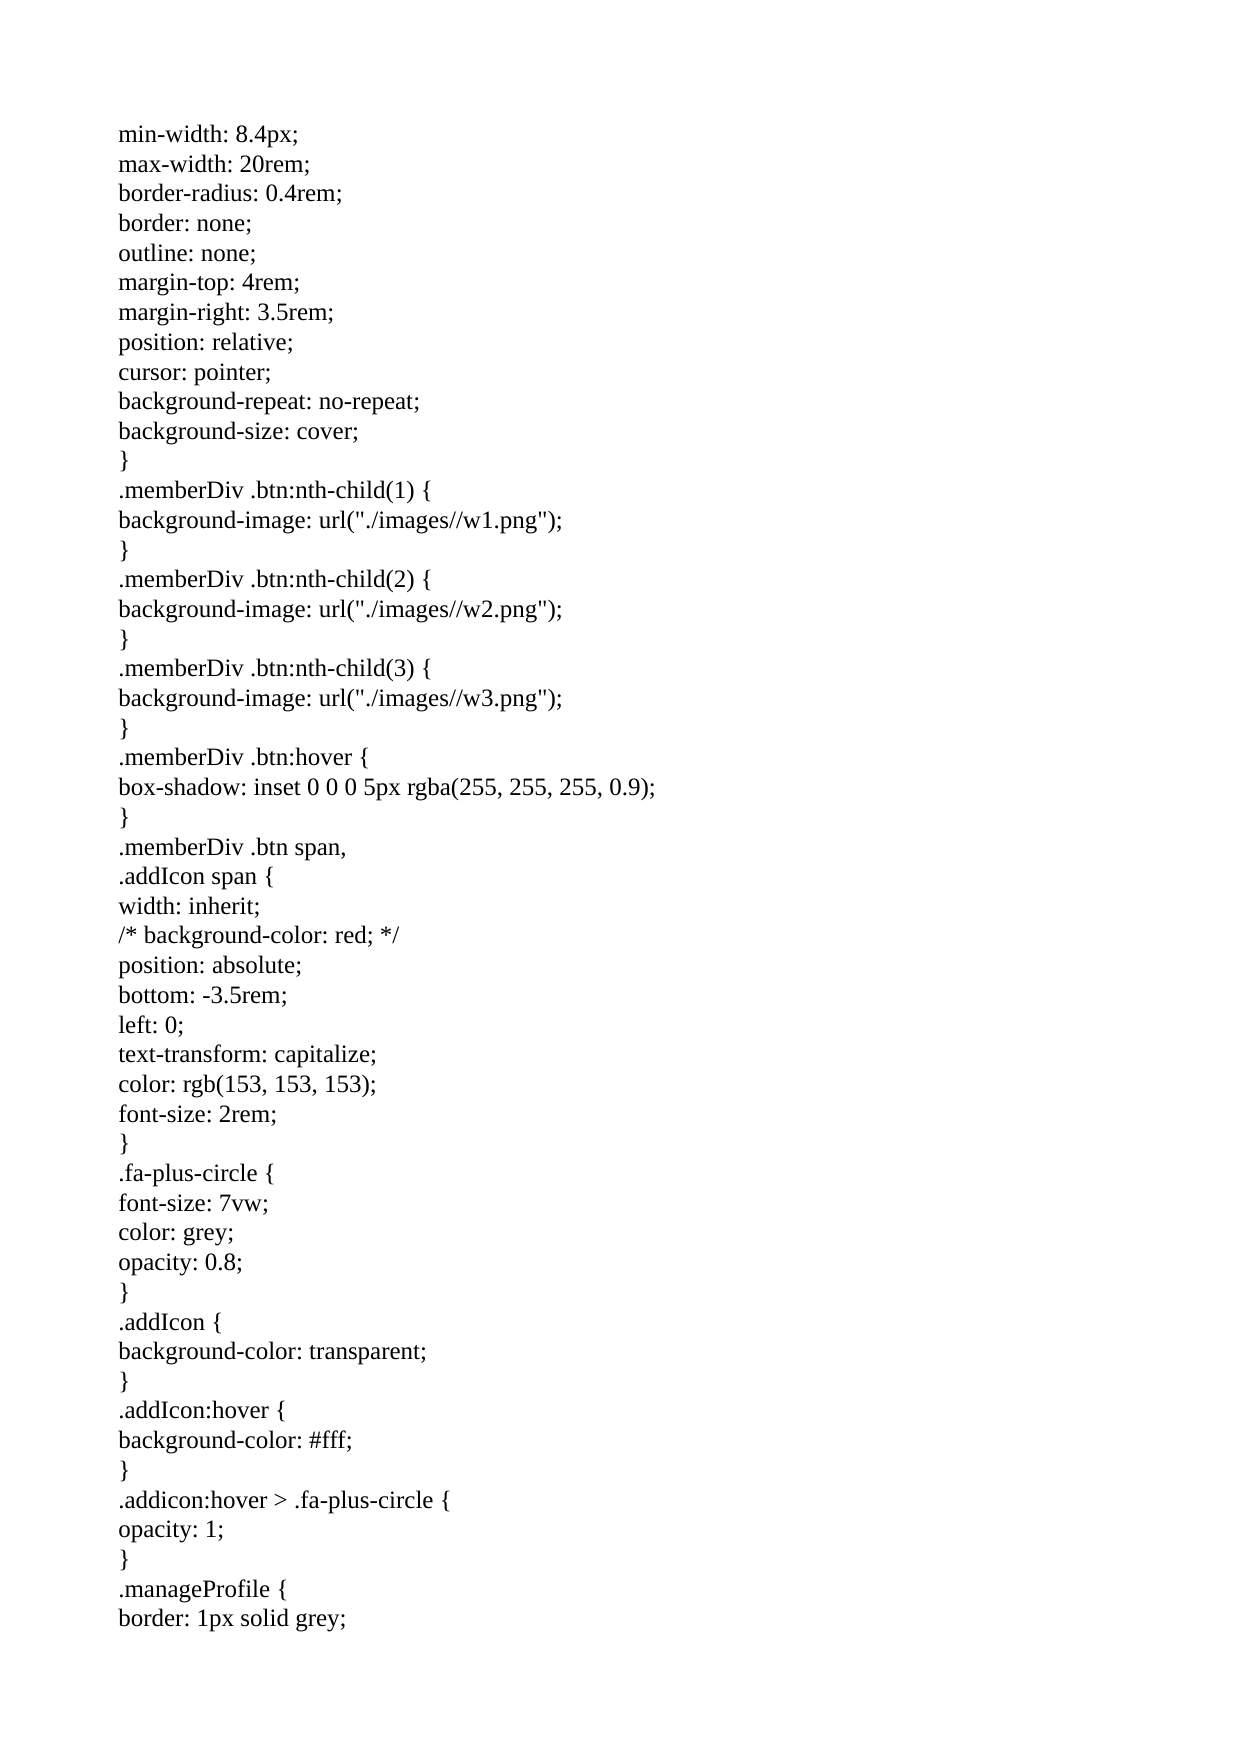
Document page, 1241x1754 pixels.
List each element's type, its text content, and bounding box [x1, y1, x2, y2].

text background-color: #fff; [118, 1424, 1122, 1454]
text } [118, 801, 1122, 831]
text background-size: cover; [118, 415, 1122, 445]
text .fa-plus-circle { [118, 1157, 1122, 1187]
text font-size: 2rem; [118, 1098, 1122, 1127]
text .memberDiv .btn:hover { [118, 742, 1122, 771]
text .addIcon span { [118, 860, 1122, 890]
text .addIcon:hover { [118, 1395, 1122, 1424]
text } [118, 623, 1122, 652]
text opacity: 0.8; [118, 1246, 1122, 1276]
text width: inherit; [118, 890, 1122, 920]
text background-image: url("./images//w3.png"); [118, 682, 1122, 712]
text color: grey; [118, 1217, 1122, 1246]
text bottom: -3.5rem; [118, 979, 1122, 1009]
text margin-top: 4rem; [118, 267, 1122, 296]
text .memberDiv .btn:nth-child(3) { [118, 652, 1122, 682]
text } [118, 1454, 1122, 1484]
text background-image: url("./images//w1.png"); [118, 504, 1122, 534]
text border: 1px solid grey; [118, 1602, 1122, 1632]
text margin-right: 3.5rem; [118, 296, 1122, 326]
text font-size: 7vw; [118, 1187, 1122, 1217]
text } [118, 445, 1122, 474]
text background-repeat: no-repeat; [118, 385, 1122, 415]
text } [118, 1276, 1122, 1306]
text background-color: transparent; [118, 1335, 1122, 1365]
text .memberDiv .btn:nth-child(2) { [118, 563, 1122, 593]
text } [118, 1365, 1122, 1395]
text max-width: 20rem; [118, 148, 1122, 177]
text /* background-color: red; */ [118, 920, 1122, 949]
text .addicon:hover > .fa-plus-circle { [118, 1484, 1122, 1513]
text min-width: 8.4px; [118, 118, 1122, 148]
text position: relative; [118, 326, 1122, 356]
text .addIcon { [118, 1306, 1122, 1335]
text } [118, 534, 1122, 563]
text } [118, 1127, 1122, 1157]
text cursor: pointer; [118, 356, 1122, 385]
text text-transform: capitalize; [118, 1038, 1122, 1068]
text .manageProfile { [118, 1573, 1122, 1602]
text outline: none; [118, 237, 1122, 267]
text } [118, 712, 1122, 742]
text opacity: 1; [118, 1513, 1122, 1543]
text .memberDiv .btn span, [118, 831, 1122, 860]
text .memberDiv .btn:nth-child(1) { [118, 474, 1122, 504]
text border-radius: 0.4rem; [118, 177, 1122, 207]
text box-shadow: inset 0 0 0 5px rgba(255, 255, 255, 0.9); [118, 771, 1122, 801]
text } [118, 1543, 1122, 1573]
text color: rgb(153, 153, 153); [118, 1068, 1122, 1098]
text background-image: url("./images//w2.png"); [118, 593, 1122, 623]
text position: absolute; [118, 949, 1122, 979]
text left: 0; [118, 1009, 1122, 1038]
text border: none; [118, 207, 1122, 237]
